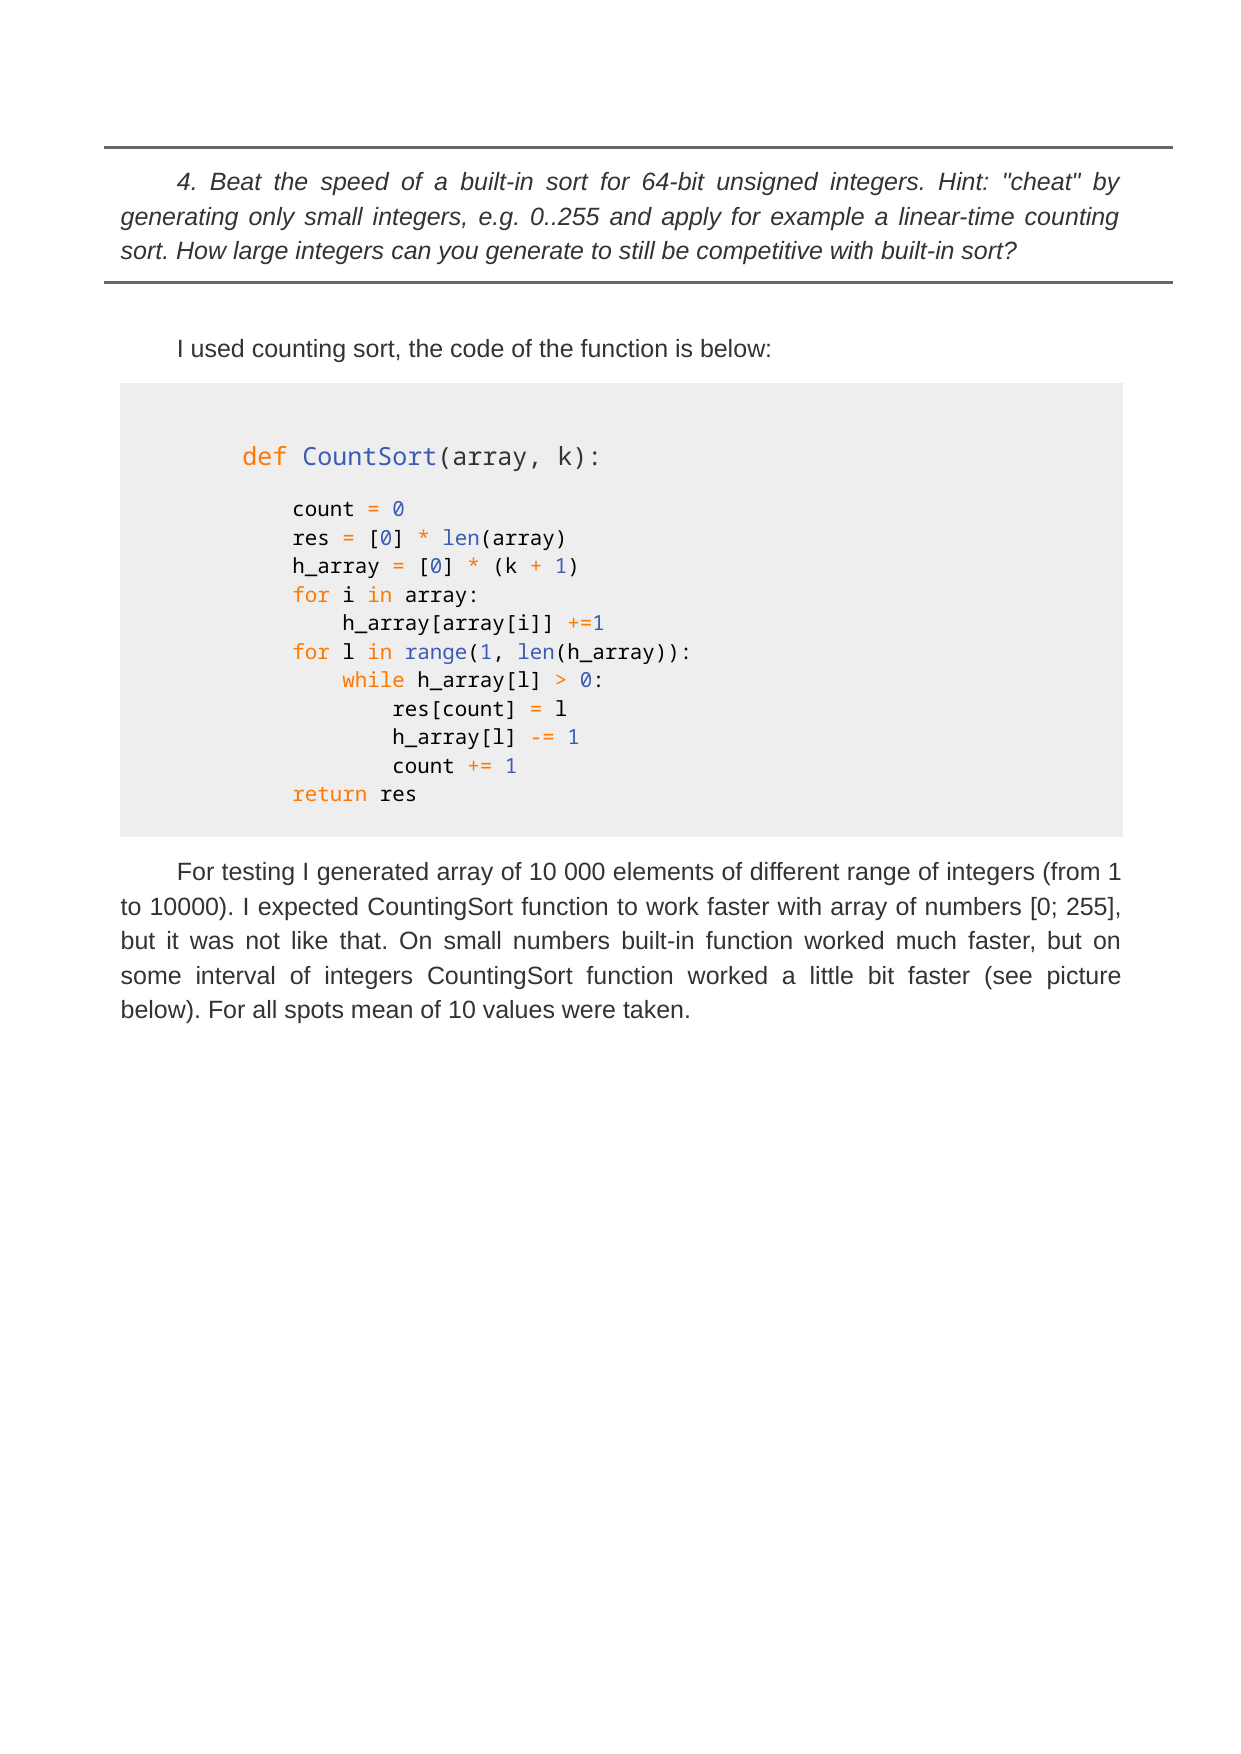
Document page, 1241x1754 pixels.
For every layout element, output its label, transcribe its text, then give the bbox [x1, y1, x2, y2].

text for i in array: [120, 580, 1123, 608]
text count += 1 [120, 751, 1123, 779]
text h_array[l] -= 1 [120, 722, 1123, 751]
text count = 0 [120, 494, 1123, 523]
text def CountSort(array, k): [120, 439, 1123, 473]
text I used counting sort, the code of the function is below: [120, 334, 1123, 363]
text return res [120, 779, 1123, 808]
text res = [0] * len(array) [120, 523, 1123, 551]
text h_array[array[i]] +=1 [120, 608, 1123, 637]
text h_array = [0] * (k + 1) [120, 551, 1123, 580]
text for l in range(1, len(h_array)): [120, 637, 1123, 665]
text For testing I generated array of 10 000 elements of different range of integers (from 1 to 10000). I expected CountingSort function to work faster with array of numbers [0; 255], but it was not like that. On small numbers built-in function worked much faster, but on some interval of integers CountingSort function worked a little bit faster (see picture below). For all spots mean of 10 values were taken. [120, 857, 1123, 1024]
text 4. Beat the speed of a built-in sort for 64-bit unsigned integers. Hint: "cheat" by generating only small integers, e.g. 0..255 and apply for example a linear-time counting sort. How large integers can you generate to still be competitive with built-in sort? [120, 167, 1123, 265]
text res[count] = l [120, 694, 1123, 722]
text while h_array[l] > 0: [120, 665, 1123, 694]
